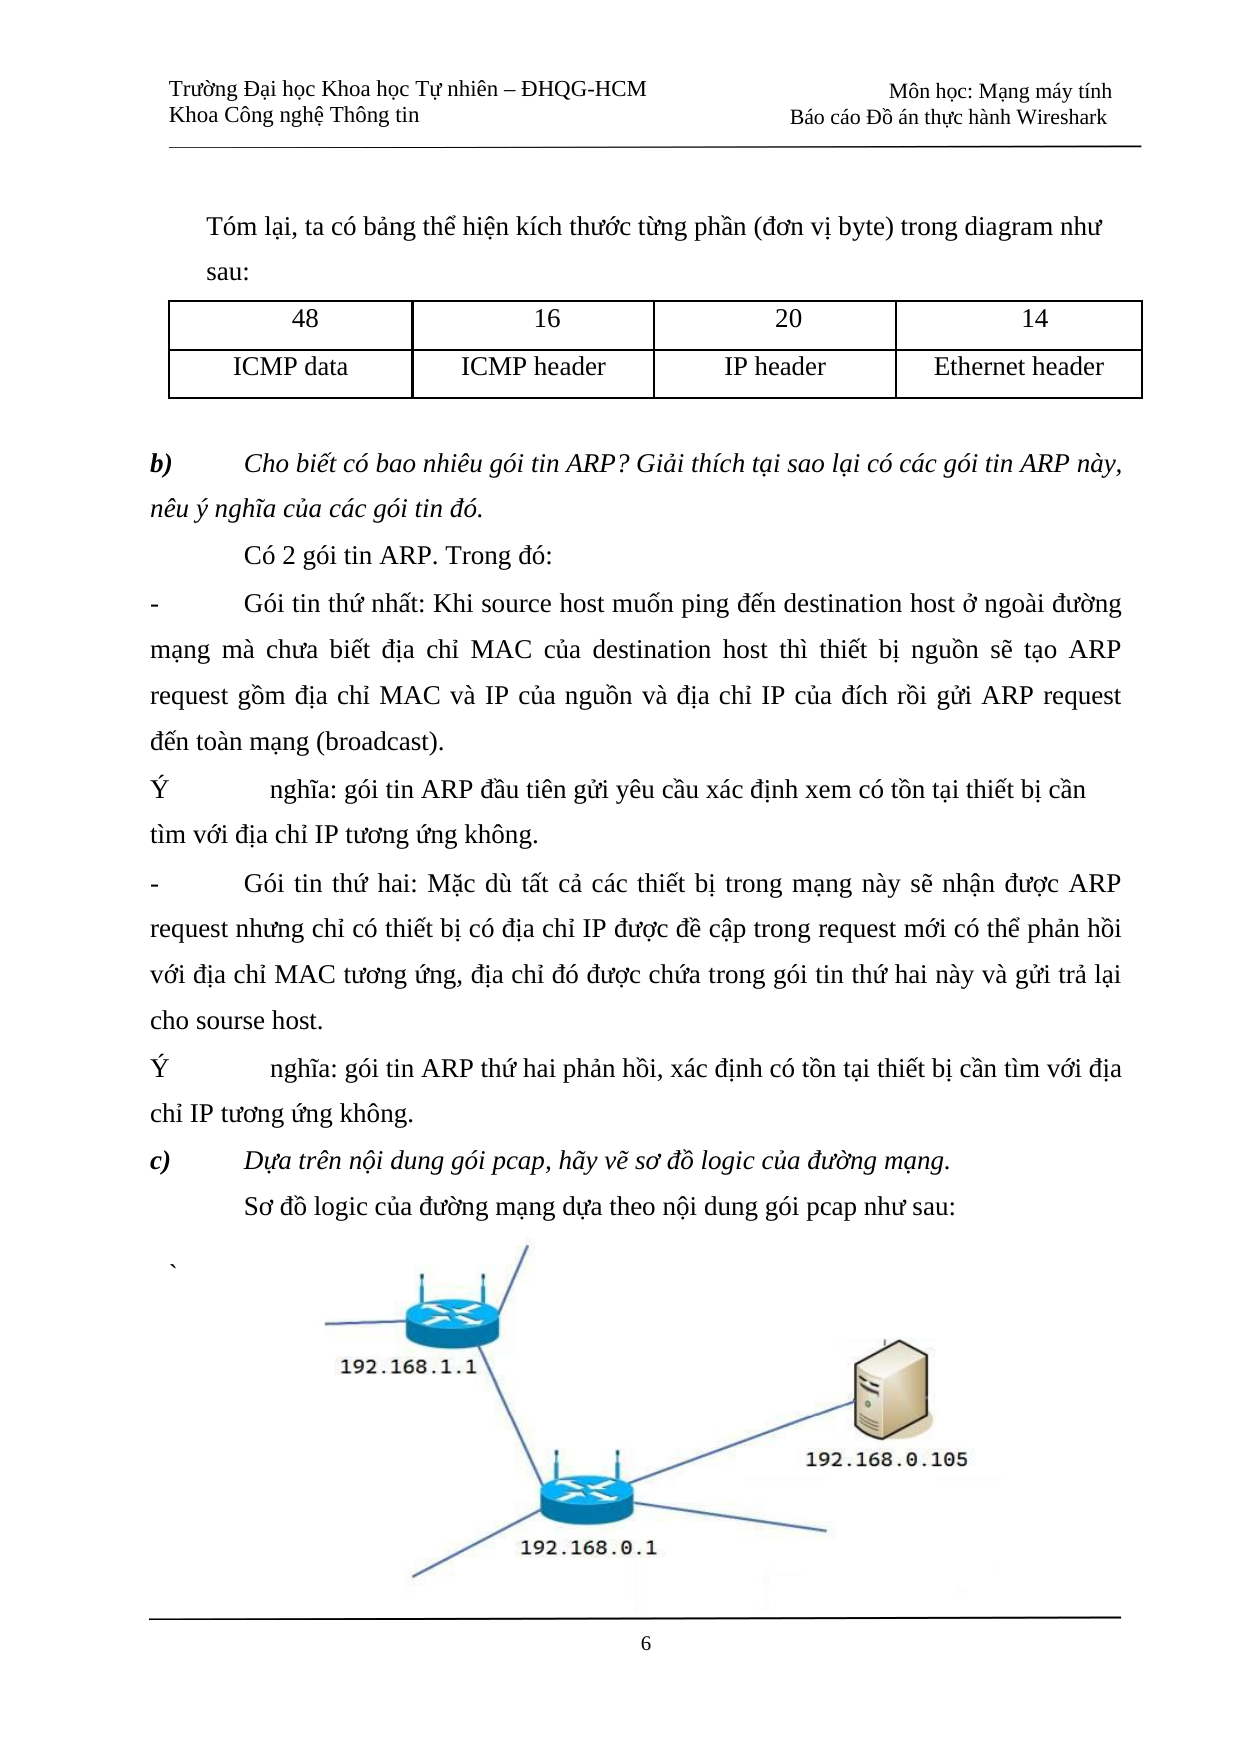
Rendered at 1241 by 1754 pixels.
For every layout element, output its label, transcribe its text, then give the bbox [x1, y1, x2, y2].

picture [295, 1228, 1002, 1258]
table_cell [170, 333, 411, 349]
text Trường Đại học Khoa học Tự nhiên – ĐHQG-HCM Khoa Công nghệ Thông tin [169, 76, 648, 127]
table_cell [170, 381, 411, 397]
table_cell [655, 333, 895, 349]
text Môn học: Mạng máy tính Báo cáo Đồ án thực hành Wireshark [789, 78, 1123, 129]
list Gói tin thứ hai: Mặc dù tất cả các thiết bị trong mạng này sẽ nhận được ARP request nhưng chỉ có thiết bị có địa chỉ IP được đề cập trong request mới có thể phản hồi với địa chỉ MAC tương ứng, địa chỉ đó được chứa trong gói tin thứ hai này và gửi trả lại cho sourse host. [150, 867, 1123, 1035]
table_cell Ethernet header [897, 351, 1141, 381]
picture [295, 1289, 1002, 1614]
list nghĩa: gói tin ARP đầu tiên gửi yêu cầu xác định xem có tồn tại thiết bị cần tìm với địa chỉ IP tương ứng không. [150, 773, 1123, 849]
table_header 20 [655, 302, 895, 333]
text Có 2 gói tin ARP. Trong đó: [244, 539, 1123, 570]
picture [148, 1616, 1122, 1620]
list Dựa trên nội dung gói pcap, hãy vẽ sơ đồ logic của đường mạng. [150, 1144, 1123, 1175]
table_header 14 [897, 302, 1141, 333]
text ` [169, 1258, 1123, 1289]
list Cho biết có bao nhiêu gói tin ARP? Giải thích tại sao lại có các gói tin ARP này, nêu ý nghĩa của các gói tin đó. [150, 447, 1123, 523]
text Sơ đồ logic của đường mạng dựa theo nội dung gói pcap như sau: [244, 1190, 1123, 1222]
list nghĩa: gói tin ARP thứ hai phản hồi, xác định có tồn tại thiết bị cần tìm với địa chỉ IP tương ứng không. [150, 1052, 1123, 1128]
table_cell [414, 333, 653, 349]
table_cell ICMP data [170, 351, 411, 381]
table_cell [414, 381, 653, 397]
table_header 16 [414, 302, 653, 333]
text Tóm lại, ta có bảng thể hiện kích thước từng phần (đơn vị byte) trong diagram như sau: [206, 210, 1121, 286]
list Gói tin thứ nhất: Khi source host muốn ping đến destination host ở ngoài đường mạng mà chưa biết địa chỉ MAC của destination host thì thiết bị nguồn sẽ tạo ARP request gồm địa chỉ MAC và IP của nguồn và địa chỉ IP của đích rồi gửi ARP request đến toàn mạng (broadcast). [150, 587, 1123, 756]
table_header 48 [170, 302, 411, 333]
table_cell IP header [655, 351, 895, 381]
text 6 [150, 1631, 1142, 1655]
table_cell [897, 381, 1141, 397]
table_cell ICMP header [414, 351, 653, 381]
table_cell [897, 333, 1141, 349]
table_cell [655, 381, 895, 397]
